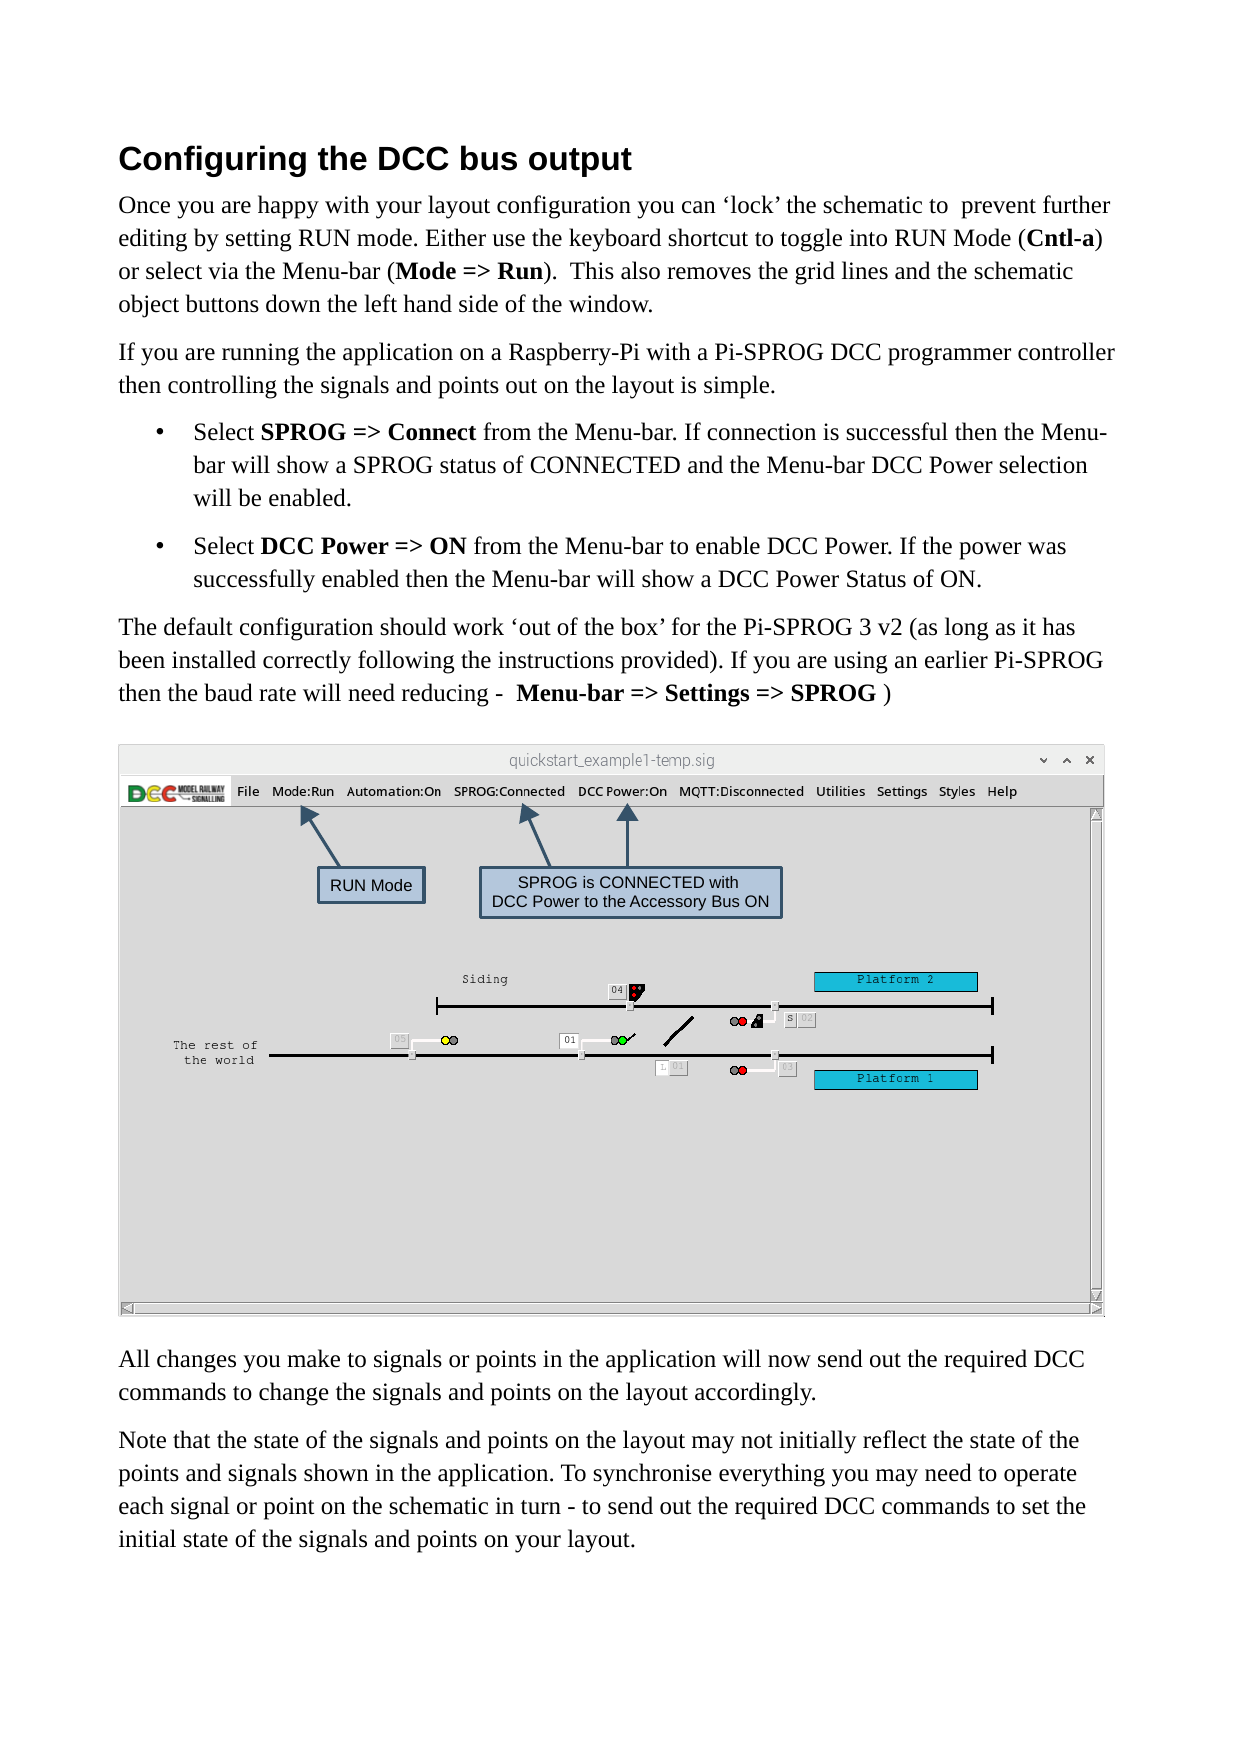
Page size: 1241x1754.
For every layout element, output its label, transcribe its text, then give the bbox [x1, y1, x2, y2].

picture [118, 744, 1105, 1317]
subtitle Configuring the DCC bus output [118, 139, 1122, 178]
text The default configuration should work ‘out of the box’ for the Pi-SPROG 3 v2 (as long as it has been installed correctly following the instructions provided). If you are using an earlier Pi-SPROG then the baud rate will need reducing - Menu-bar => Settings => SPROG ) [118, 612, 1122, 706]
text Once you are happy with your layout configuration you can ‘lock’ the schematic to prevent further editing by setting RUN mode. Either use the keyboard shortcut to toggle into RUN Mode (Cntl-a) or select via the Menu-bar (Mode => Run). This also removes the grid lines and the schematic object buttons down the left hand side of the window. [118, 190, 1122, 318]
list Select SPROG => Connect from the Menu-bar. If connection is successful then the Menu-bar will show a SPROG status of CONNECTED and the Menu-bar DCC Power selection will be enabled. [156, 417, 1122, 512]
text If you are running the application on a Raspberry-Pi with a Pi-SPROG DCC programmer controller then controlling the signals and points out on the layout is simple. [118, 337, 1122, 398]
text Note that the state of the signals and points on the layout may not initially reflect the state of the points and signals shown in the application. To synchronise everything you may need to operate each signal or point on the schematic in turn - to send out the required DCC commands to set the initial state of the signals and points on your layout. [118, 1425, 1122, 1553]
text All changes you make to signals or points in the application will now send out the required DCC commands to change the signals and points on the layout accordingly. [118, 1344, 1122, 1406]
list Select DCC Power => ON from the Menu-bar to enable DCC Power. If the power was successfully enabled then the Menu-bar will show a DCC Power Status of ON. [156, 531, 1122, 593]
